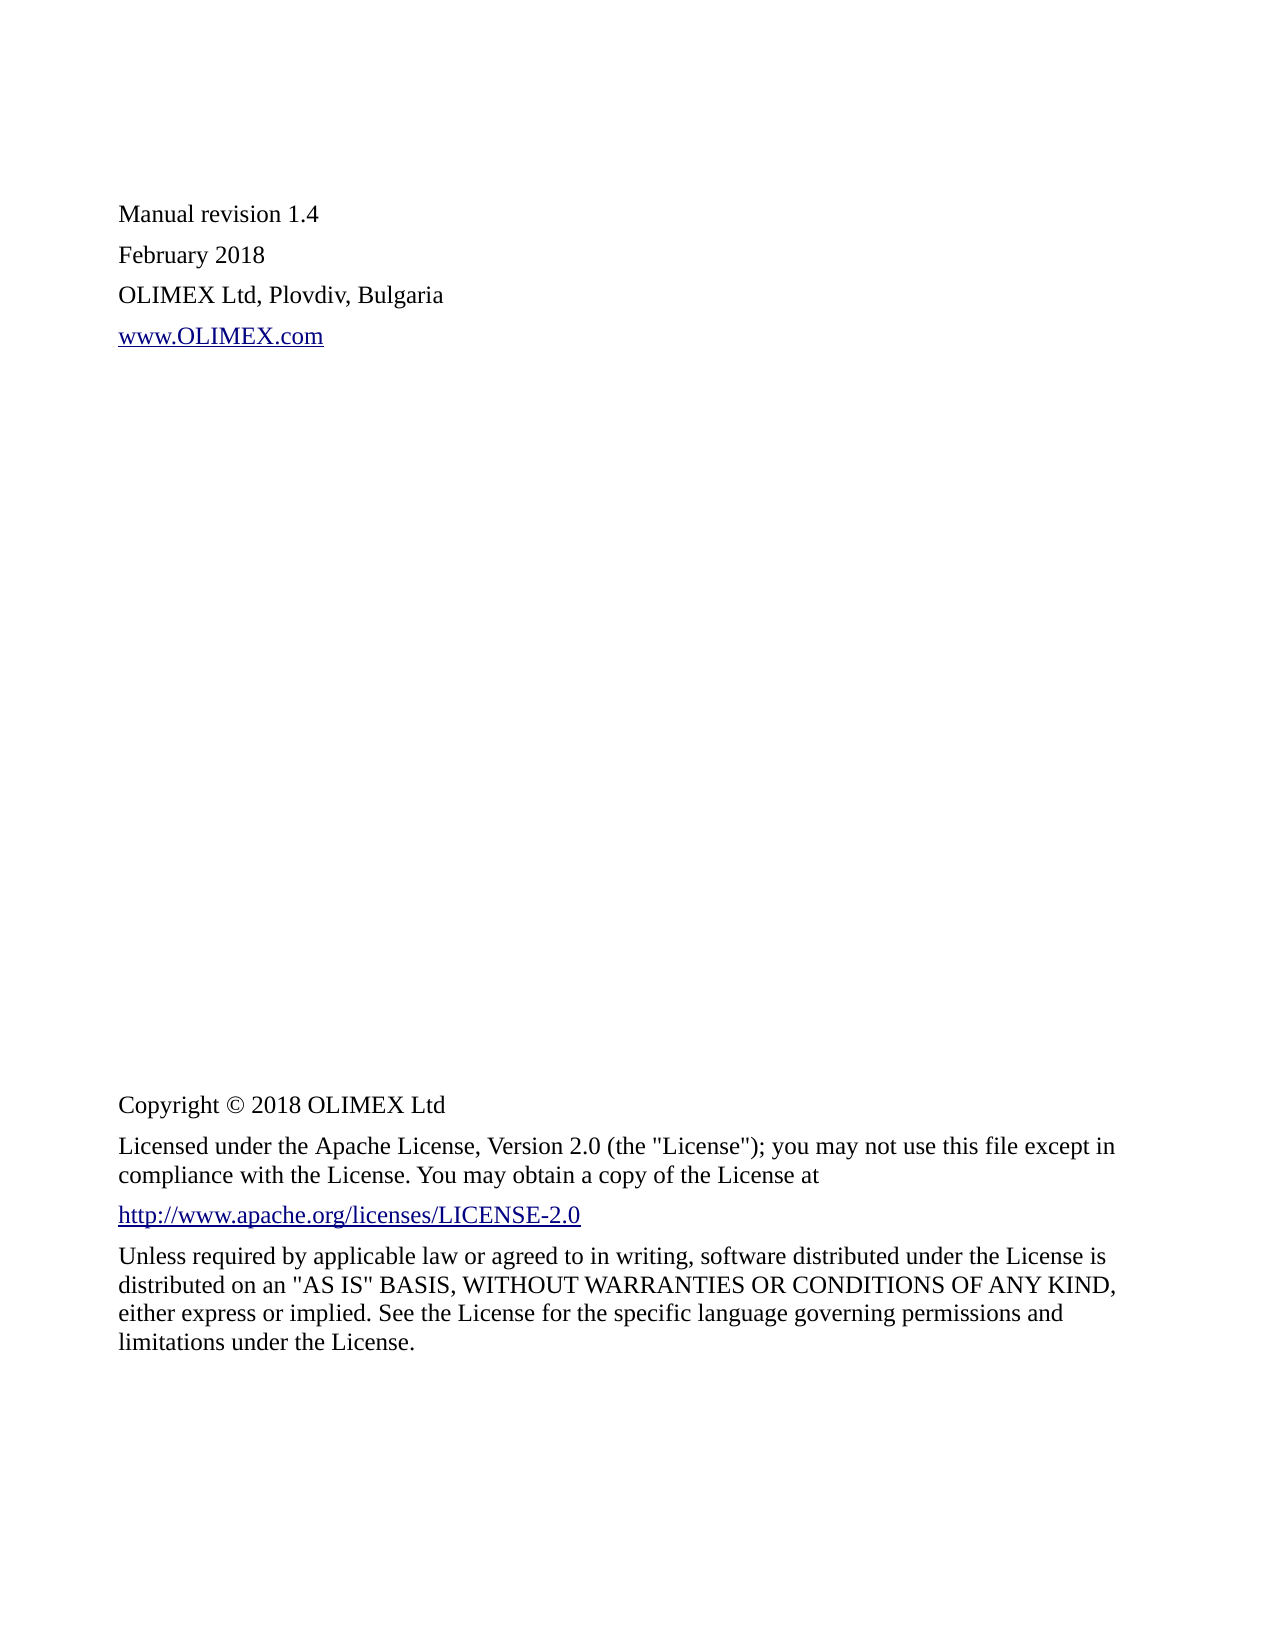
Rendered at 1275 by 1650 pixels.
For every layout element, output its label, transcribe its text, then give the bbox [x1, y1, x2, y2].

text Licensed under the Apache License, Version 2.0 (the "License"); you may not use this file except in compliance with the License. You may obtain a copy of the License at [118, 1131, 1157, 1189]
text OLIMEX Ltd, Plovdiv, Bulgaria [118, 280, 1157, 309]
text Unless required by applicable law or agreed to in writing, software distributed under the License is distributed on an "AS IS" BASIS, WITHOUT WARRANTIES OR CONDITIONS OF ANY KIND, either express or implied. See the License for the specific language governing permissions and limitations under the License. [118, 1241, 1157, 1356]
text Manual revision 1.4 [118, 199, 1157, 228]
text http://www.apache.org/licenses/LICENSE-2.0 [118, 1200, 1157, 1229]
text Copyright © 2018 OLIMEX Ltd [118, 1091, 1157, 1119]
text www.OLIMEX.com [118, 321, 1157, 349]
text February 2018 [118, 240, 1157, 268]
